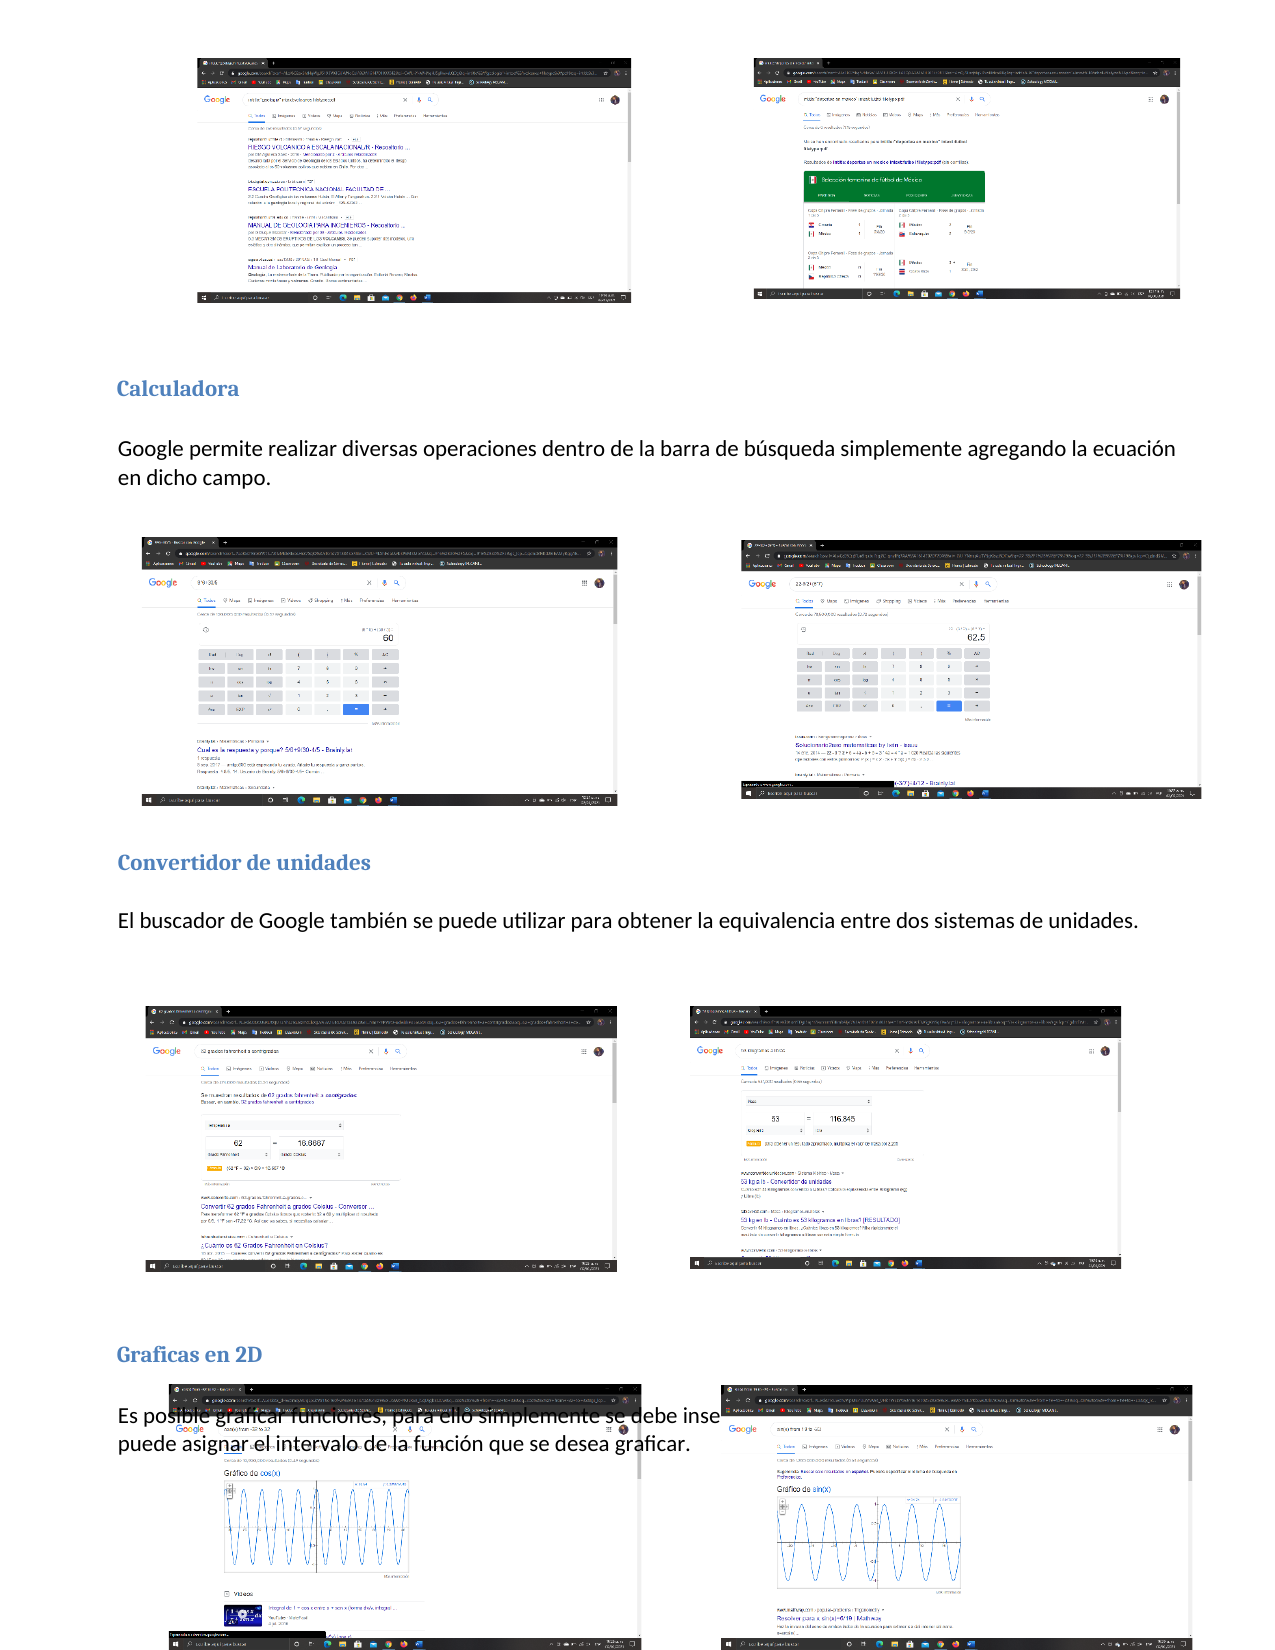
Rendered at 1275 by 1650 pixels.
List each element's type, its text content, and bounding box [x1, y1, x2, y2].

text El buscador de Google también se puede utilizar para obtener la equivalencia entre dos sistemas de unidades. [118, 906, 1205, 934]
subtitle Graficas en 2D [117, 1342, 1205, 1368]
text Es posible graficar funciones, para ello simplemente se debe insertar ésta en la barra de búsqueda. También se puede asignar el intervalo de la función que se desea graficar. [642, 1401, 721, 1457]
text Google permite realizar diversas operaciones dentro de la barra de búsqueda simplemente agregando la ecuación en dicho campo. [118, 434, 1205, 491]
subtitle Convertidor de unidades [118, 816, 1205, 876]
subtitle Calculadora [117, 375, 1205, 402]
